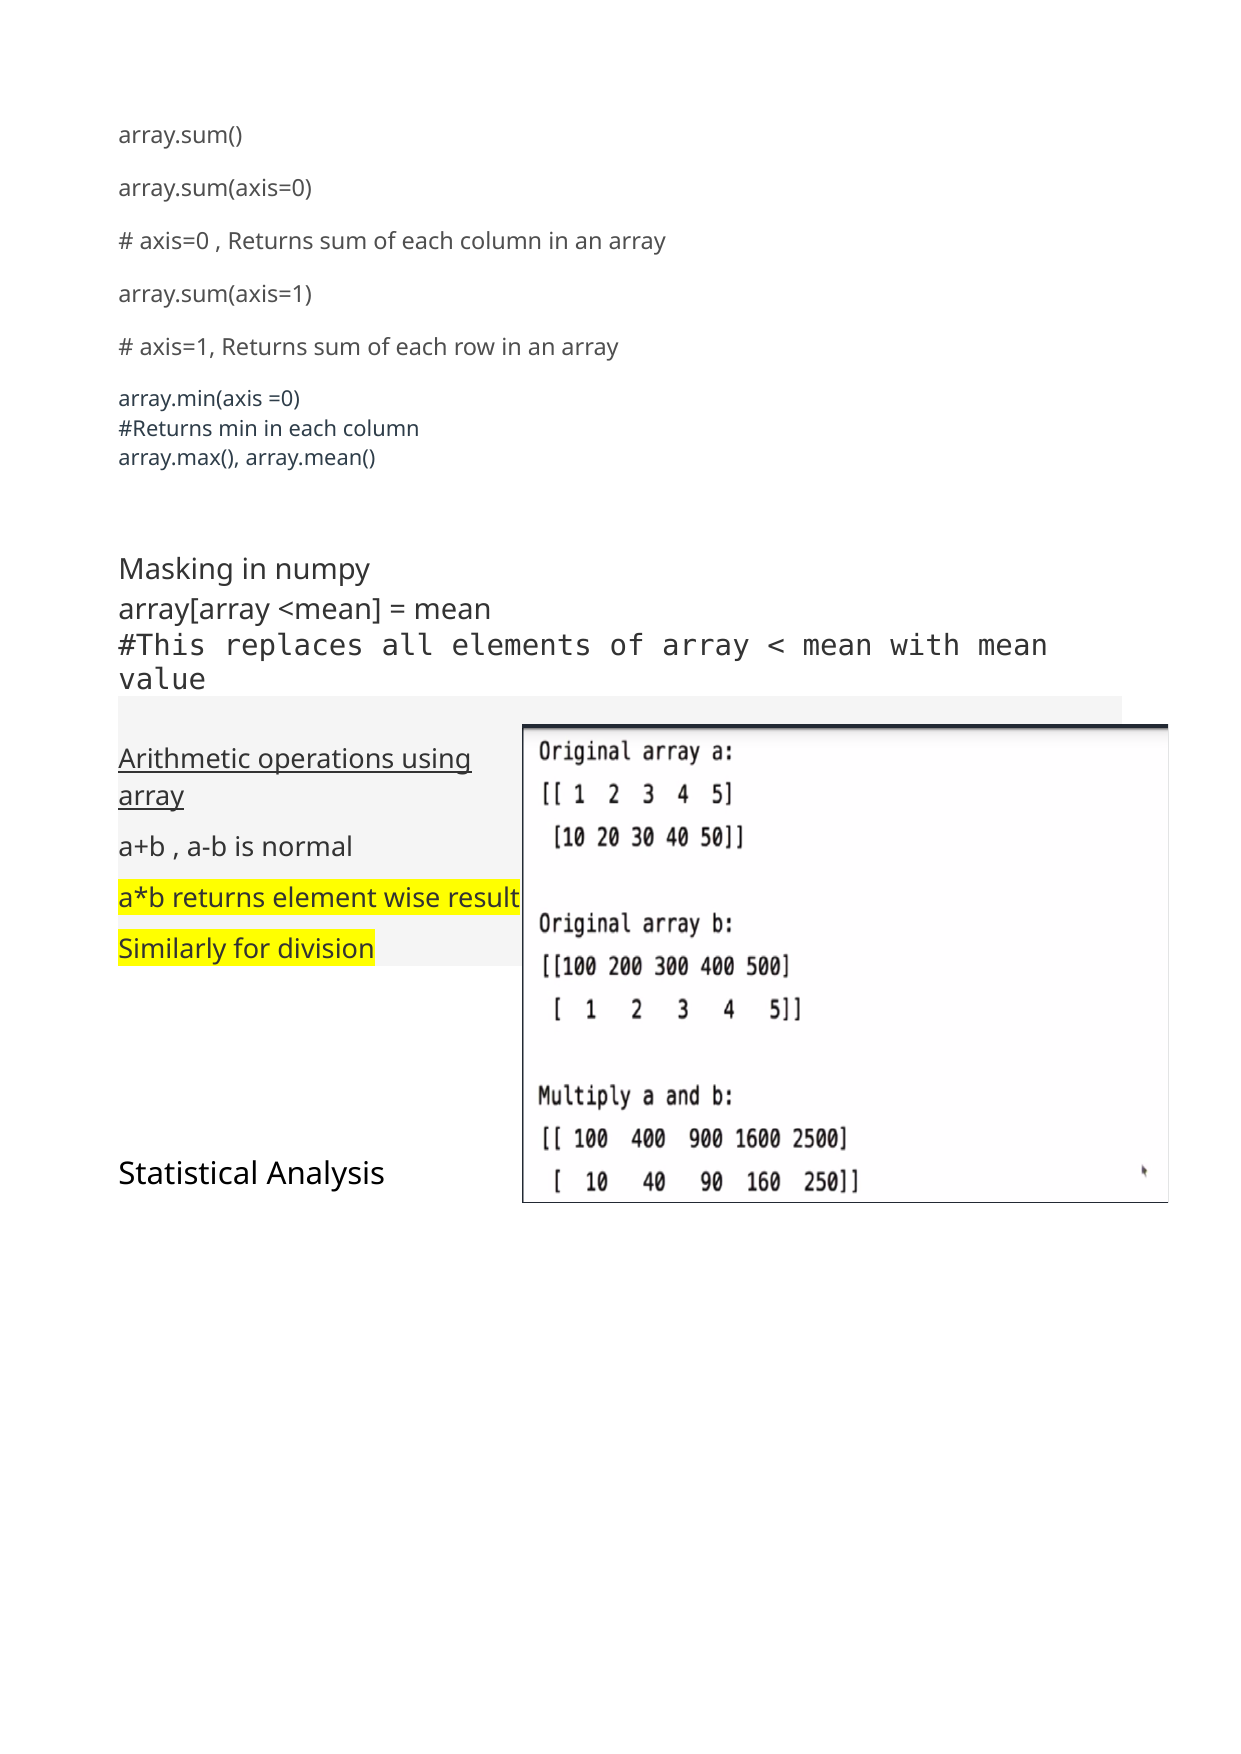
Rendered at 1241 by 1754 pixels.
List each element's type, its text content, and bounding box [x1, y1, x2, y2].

text # axis=1, Returns sum of each row in an array [118, 330, 1122, 362]
text #Returns min in each column [118, 412, 1122, 442]
picture [522, 724, 1169, 1203]
text a*b returns element wise result [118, 878, 522, 915]
text array.max(), array.mean() [118, 442, 1122, 472]
text array.sum(axis=1) [118, 277, 1122, 309]
text Masking in numpy [118, 549, 1122, 588]
text Arithmetic operations using array [118, 740, 522, 813]
text Similarly for division [118, 929, 522, 966]
text a+b , a-b is normal [118, 827, 522, 864]
text Statistical Analysis [118, 1151, 522, 1193]
text array.min(axis =0) [118, 383, 1122, 412]
text # axis=0 , Returns sum of each column in an array [118, 224, 1122, 256]
text #This replaces all elements of array < mean with mean value [118, 628, 1122, 696]
text array.sum(axis=0) [118, 171, 1122, 203]
text array.sum() [118, 118, 1122, 150]
text array[array <mean] = mean [118, 588, 1122, 628]
